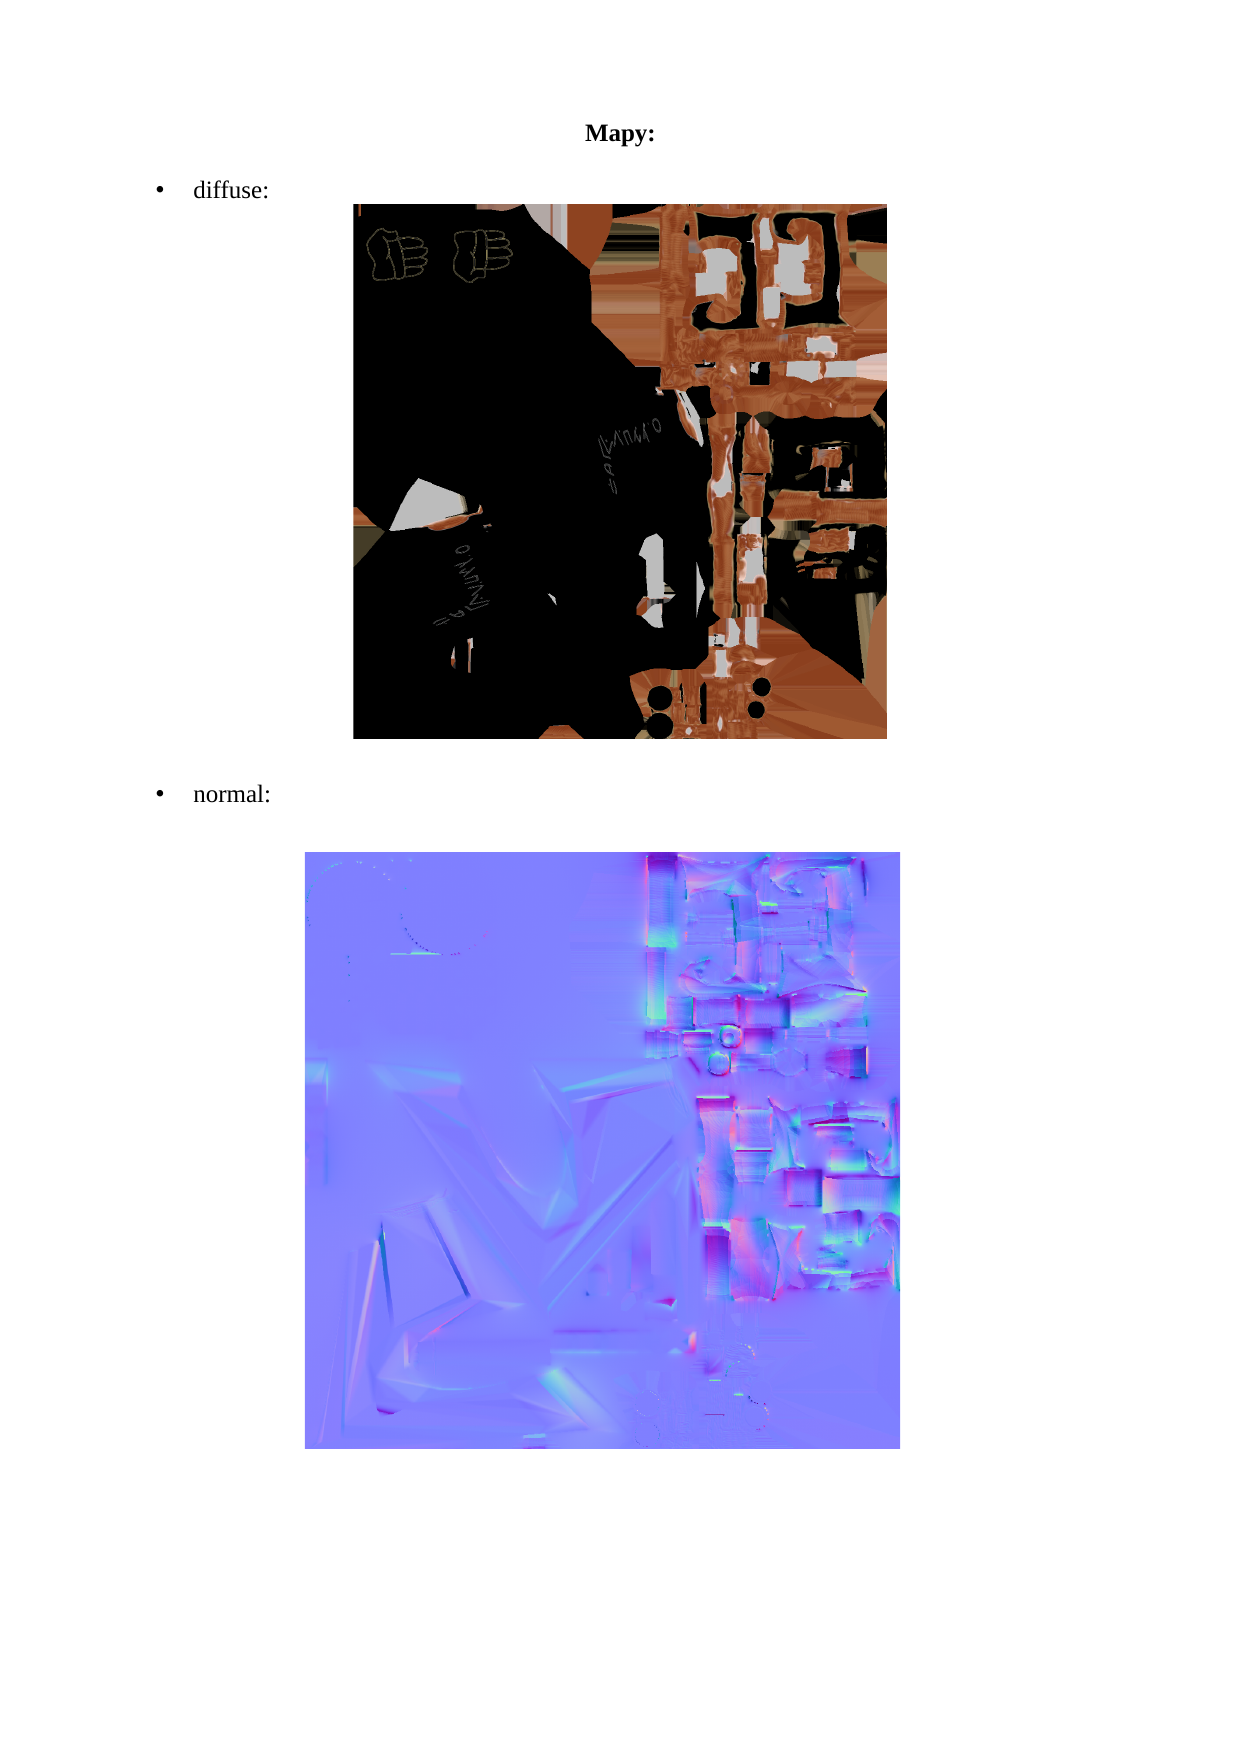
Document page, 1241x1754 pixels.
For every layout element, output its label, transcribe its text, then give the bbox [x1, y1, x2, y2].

list diffuse: [156, 176, 1122, 204]
picture [304, 852, 901, 1449]
list normal: [156, 779, 1122, 808]
text Mapy: [118, 118, 1122, 147]
picture [353, 204, 887, 739]
